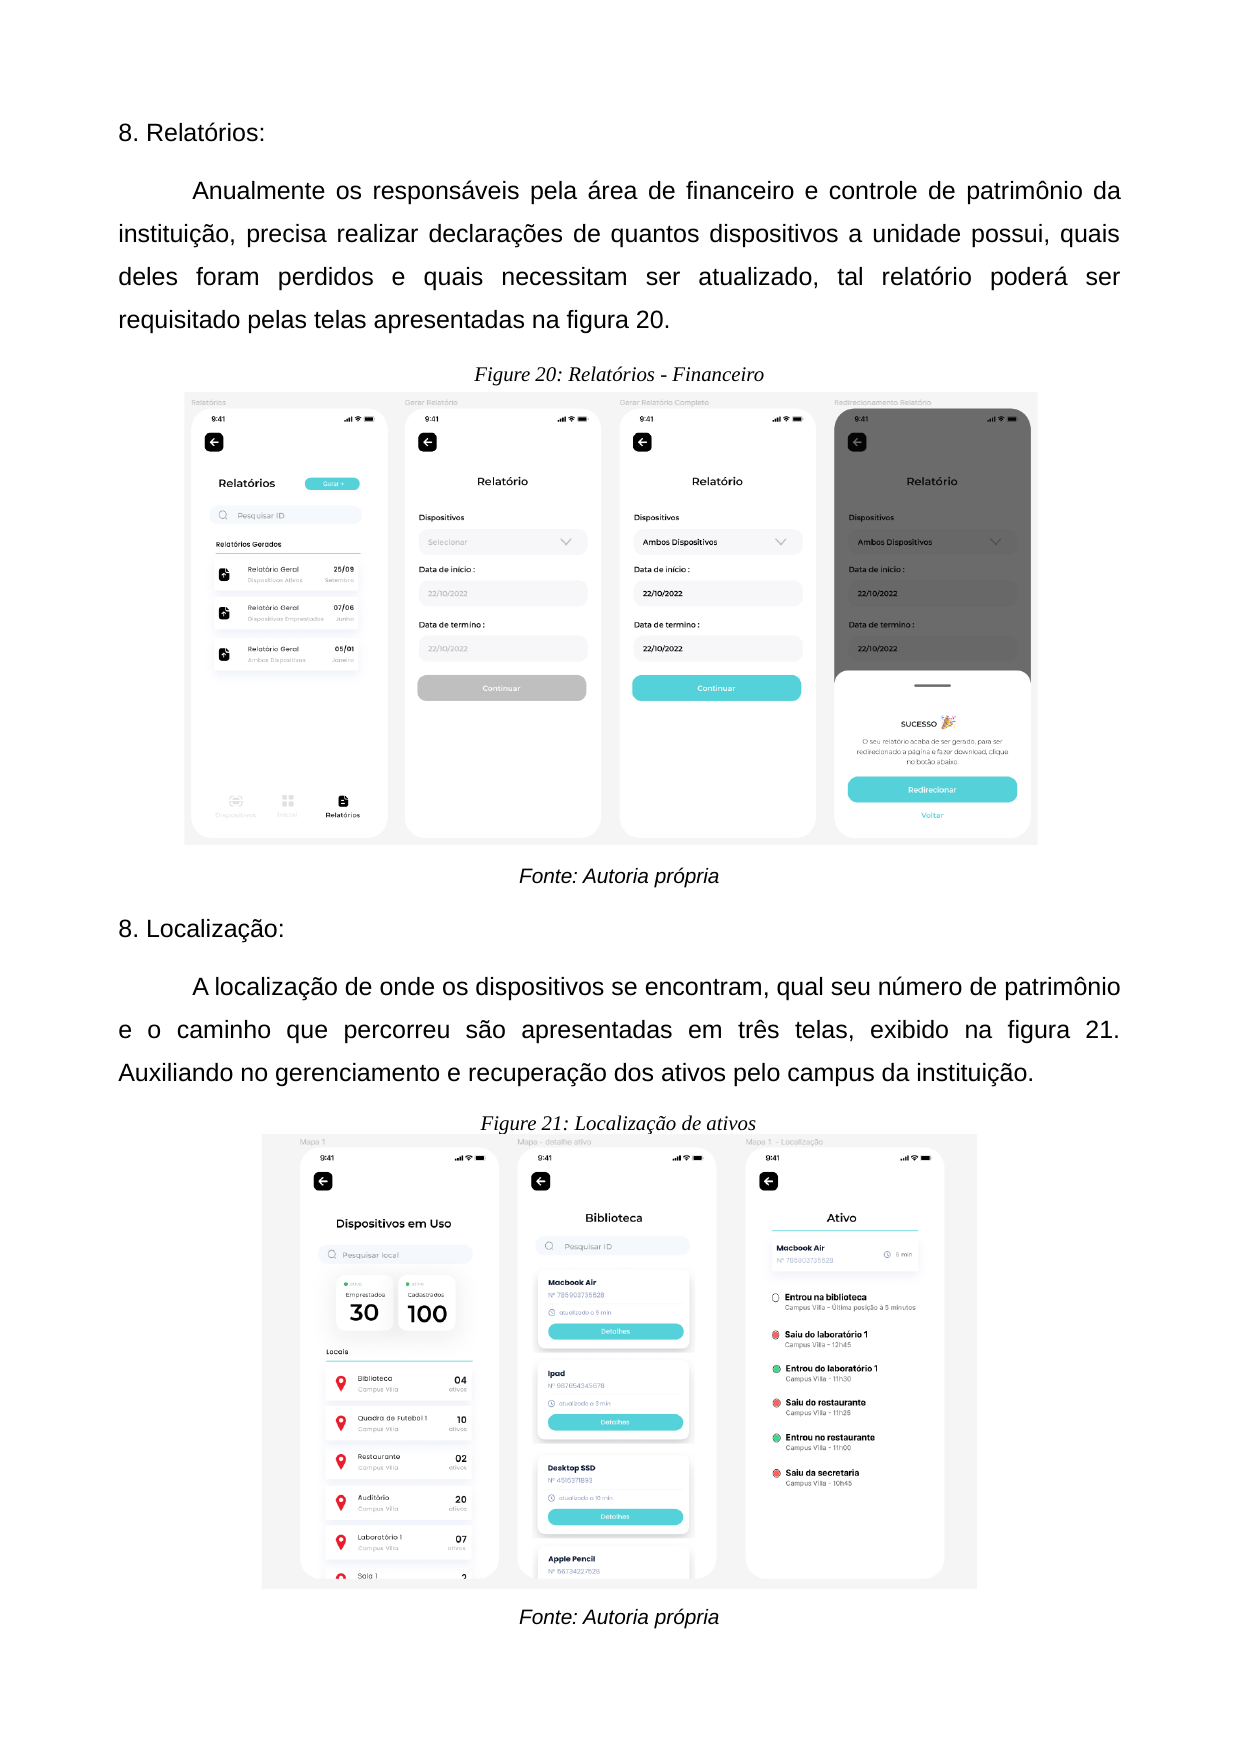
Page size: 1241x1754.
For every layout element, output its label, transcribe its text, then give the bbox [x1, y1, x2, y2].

text Figure 21: Localização de ativos [262, 1110, 977, 1134]
text [118, 349, 1122, 361]
text 8. Localização: [118, 914, 1122, 943]
text A localização de onde os dispositivos se encontram, qual seu número de patrimônio e o caminho que percorreu são apresentadas em três telas, exibido na figura 21. Auxiliando no gerenciamento e recuperação dos ativos pelo campus da instituição. [118, 972, 1122, 1087]
picture [184, 392, 1038, 845]
text Anualmente os responsáveis pela área de financeiro e controle de patrimônio da instituição, precisa realizar declarações de quantos dispositivos a unidade possui, quais deles foram perdidos e quais necessitam ser atualizado, tal relatório poderá ser requisitado pelas telas apresentadas na figura 20. [118, 176, 1122, 334]
picture [261, 1134, 977, 1589]
text [262, 1098, 977, 1110]
text Fonte: Autoria própria [118, 1116, 1122, 1629]
text Figure 20: Relatórios - Financeiro [118, 361, 1122, 386]
text 8. Relatórios: [118, 118, 1122, 147]
text Fonte: Autoria própria [118, 386, 1122, 888]
